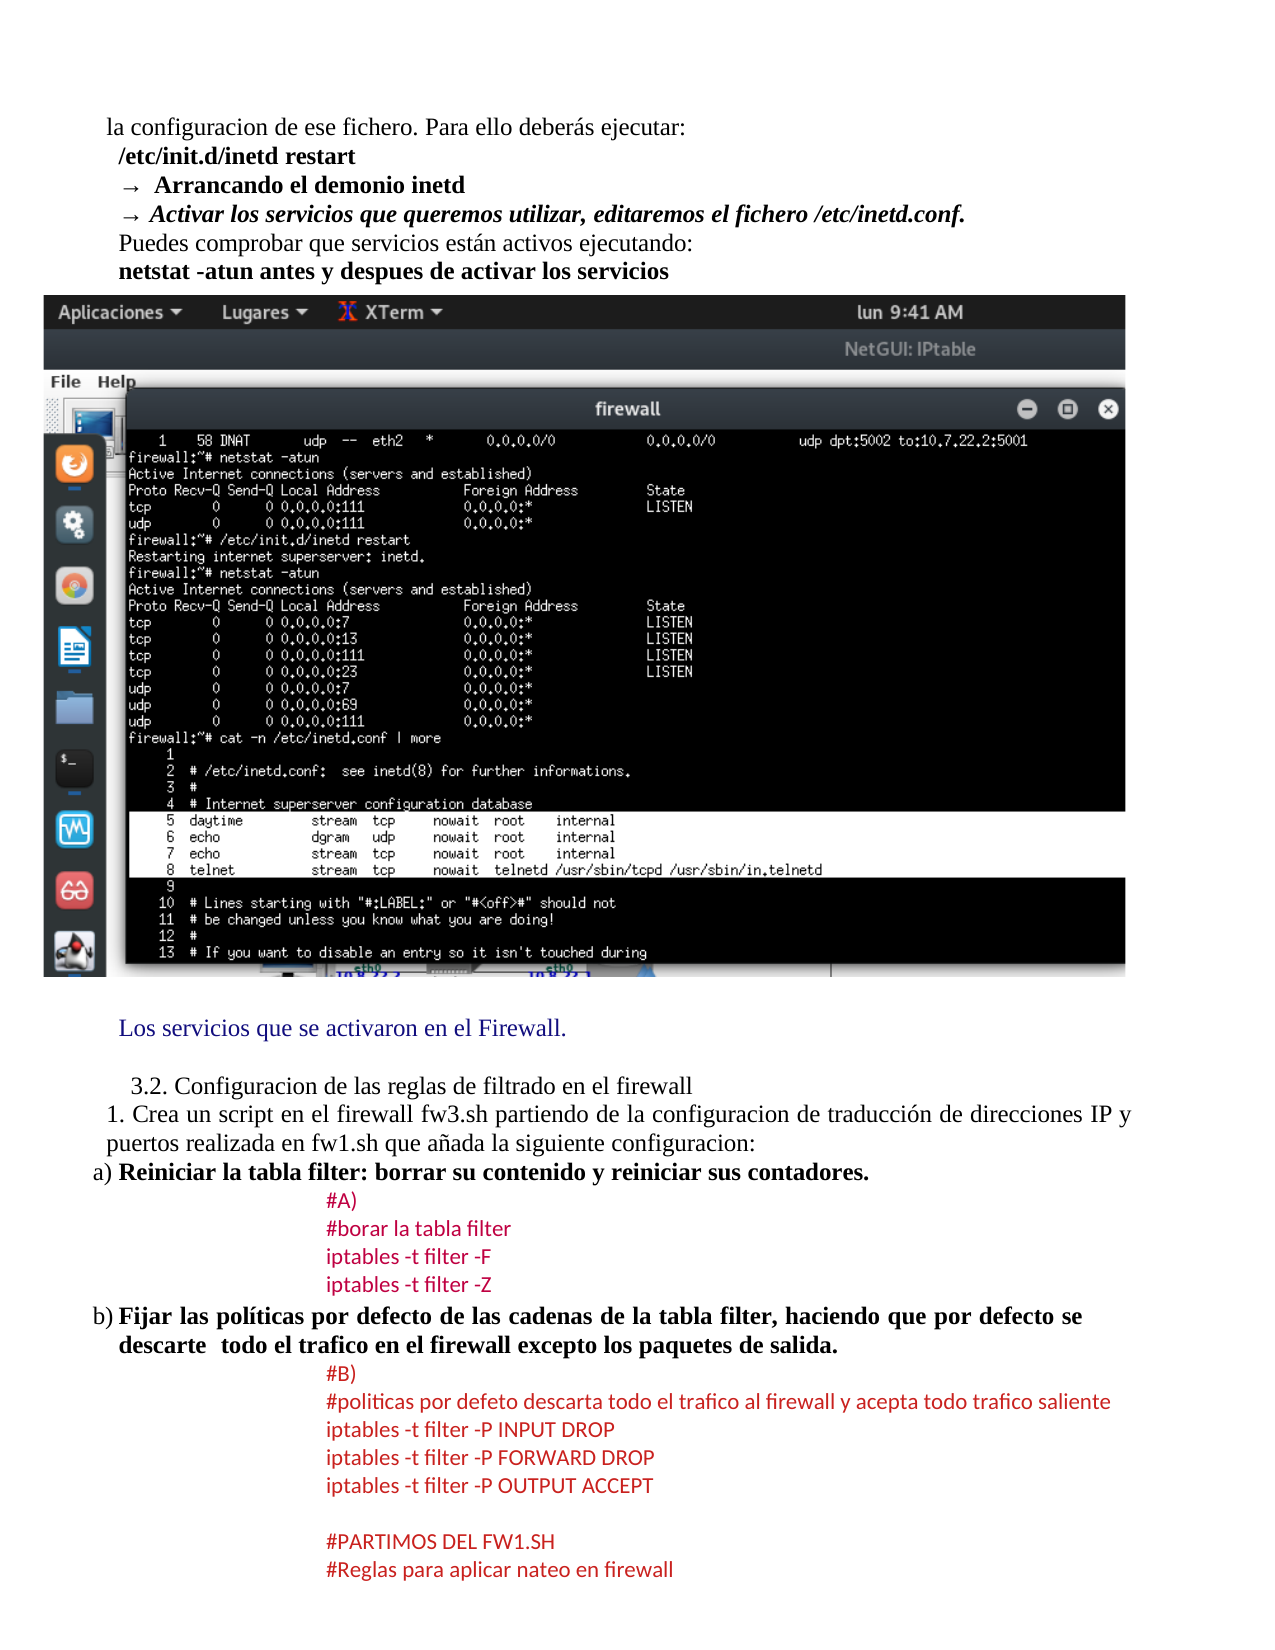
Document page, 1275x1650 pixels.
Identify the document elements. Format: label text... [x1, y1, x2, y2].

text #A) [326, 1186, 1167, 1214]
text Los servicios que se activaron en el Firewall. [118, 1013, 1167, 1042]
text #politicas por defeto descarta todo el trafico al firewall y acepta todo trafico saliente [326, 1387, 1167, 1415]
text #borar la tabla filter [326, 1214, 1167, 1242]
text iptables -t filter -P OUTPUT ACCEPT [326, 1471, 1167, 1499]
text iptables -t filter -P FORWARD DROP [326, 1443, 1167, 1471]
subtitle /etc/init.d/inetd restart [118, 141, 1167, 170]
text iptables -t filter -P INPUT DROP [326, 1415, 1167, 1443]
text #B) [326, 1359, 1167, 1387]
text Puedes comprobar que servicios están activos ejecutando: [118, 228, 1167, 256]
text iptables -t filter -F [326, 1242, 1167, 1270]
subtitle netstat -atun antes y despues de activar los servicios [118, 256, 1167, 285]
text 1. Crea un script en el firewall fw3.sh partiendo de la configuracion de traducción de direcciones IP y puertos realizada en fw1.sh que añada la siguiente configuracion: [106, 1099, 1148, 1157]
text #PARTIMOS DEL FW1.SH [326, 1527, 1167, 1555]
text → Arrancando el demonio inetd [118, 170, 1167, 199]
text la configuracion de ese fichero. Para ello deberás ejecutar: [106, 112, 1154, 141]
text → Activar los servicios que queremos utilizar, editaremos el fichero /etc/inetd.conf. [118, 199, 1167, 228]
text #Reglas para aplicar nateo en firewall [326, 1555, 1167, 1583]
list Fijar las políticas por defecto de las cadenas de la tabla filter, haciendo que por defecto se descarte todo el trafico en el firewall excepto los paquetes de salida. [106, 1301, 1148, 1359]
list Configuracion de las reglas de filtrado en el firewall [130, 1071, 1167, 1099]
list Reiniciar la tabla filter: borrar su contenido y reiniciar sus contadores. [106, 1157, 1167, 1186]
text iptables -t filter -Z [326, 1270, 1167, 1298]
